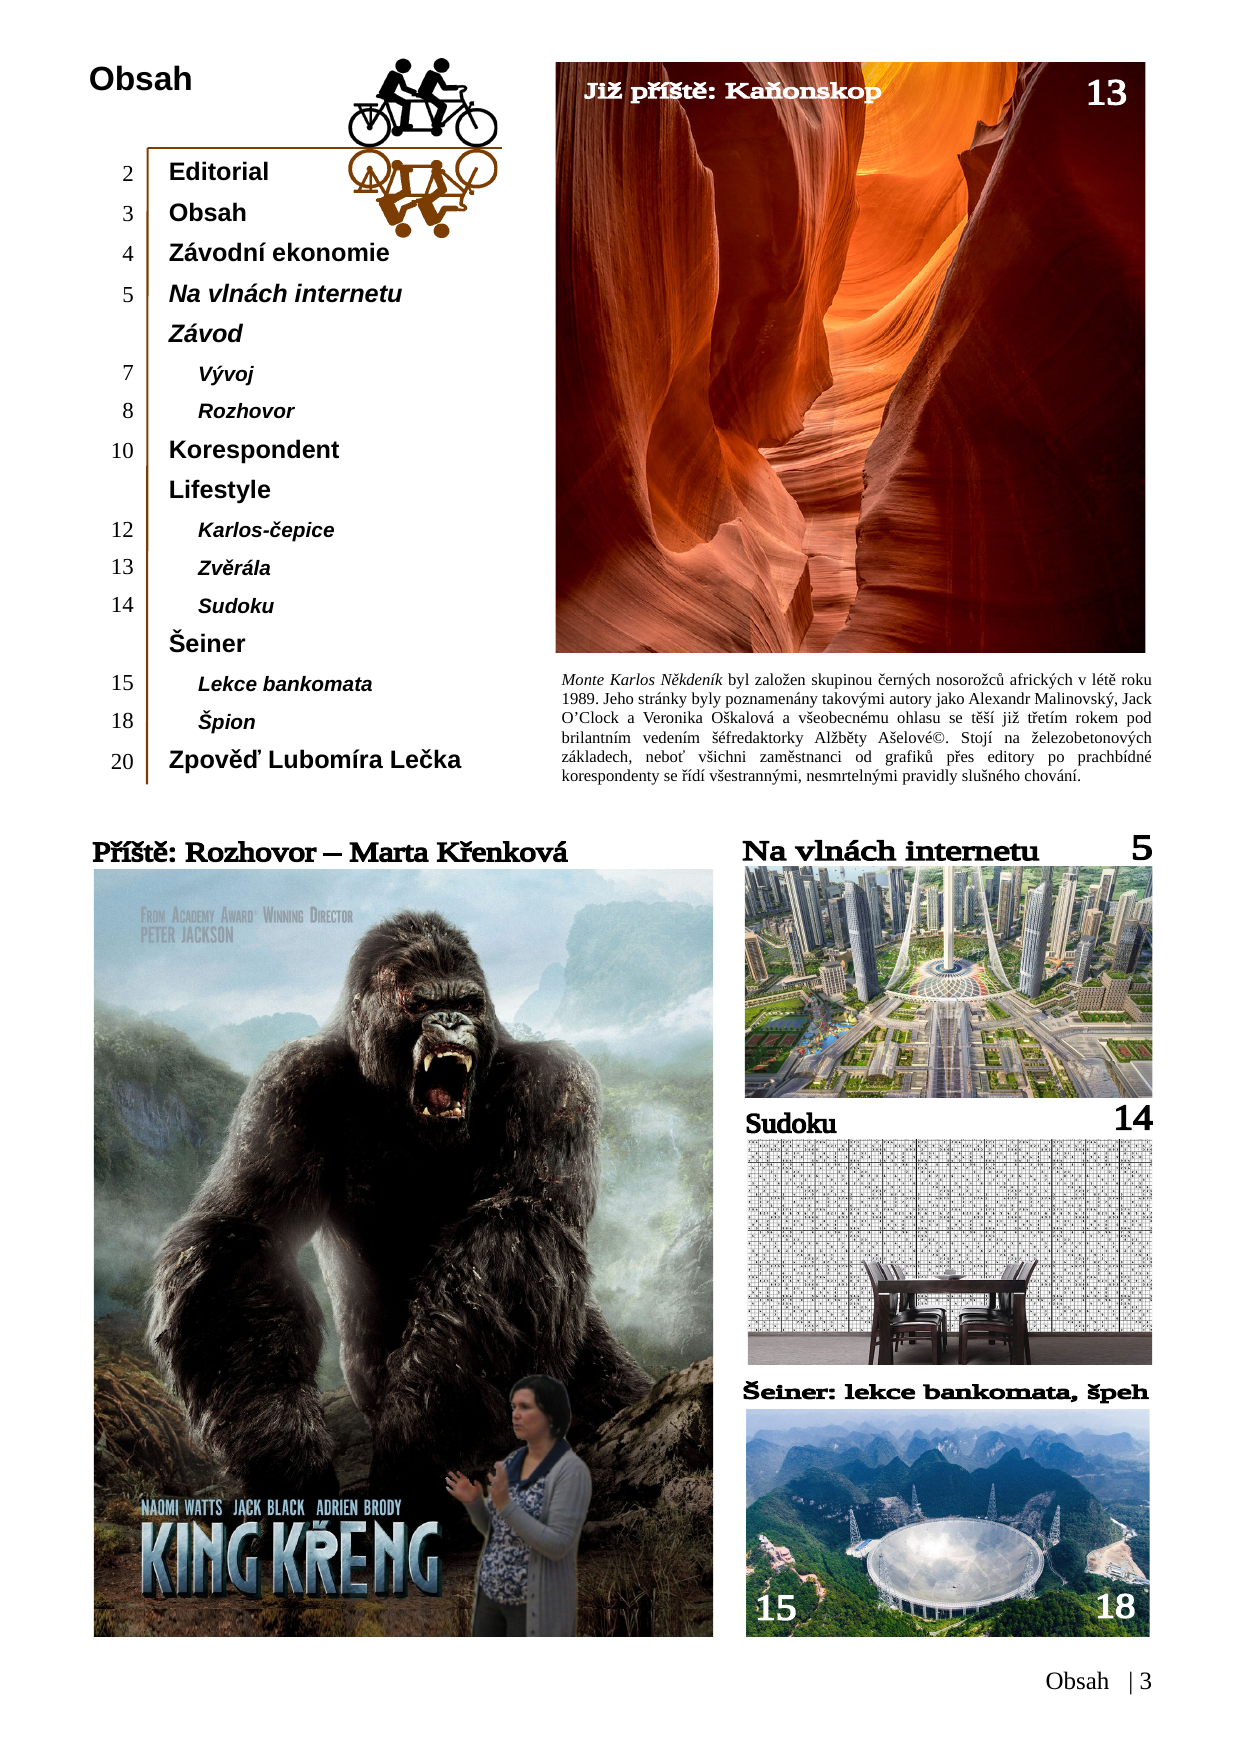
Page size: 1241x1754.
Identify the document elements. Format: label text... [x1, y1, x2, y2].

table_cell 15 [92, 664, 146, 702]
table_cell [92, 780, 151, 820]
table_cell Rozhovor [151, 391, 555, 429]
table_cell Vývoj [151, 354, 555, 391]
table_cell Obsah [151, 780, 1093, 820]
subtitle [498, 59, 1152, 98]
picture [555, 62, 1146, 653]
table_cell 4 [92, 232, 146, 273]
table_cell Sudoku [151, 586, 555, 623]
table_header 2 [92, 151, 146, 192]
table_cell [498, 192, 555, 232]
table_cell Korespondent [151, 429, 555, 469]
table_cell 8 [92, 391, 146, 429]
table_cell Zpověď Lubomíra Lečka [151, 739, 1093, 780]
table_header Editorial [151, 151, 348, 192]
table_cell Špion [151, 702, 1093, 739]
table_cell [92, 313, 146, 353]
table_cell Závod [151, 313, 555, 353]
table_cell Na vlnách internetu [151, 273, 555, 313]
table_header [498, 151, 555, 192]
table_cell 18 [92, 702, 146, 739]
table_cell 5 [92, 273, 146, 313]
table_cell Závodní ekonomie [151, 232, 555, 273]
table_cell Lekce bankomata [151, 664, 1093, 702]
picture [744, 866, 1153, 1093]
picture [747, 1139, 1153, 1365]
table_cell [92, 623, 146, 664]
table_cell Obsah [151, 192, 348, 232]
table_cell [92, 470, 146, 510]
picture [93, 869, 714, 1637]
table_cell 20 [92, 739, 145, 780]
picture [746, 1409, 1150, 1637]
table_cell Lifestyle [151, 470, 555, 510]
table_cell Šeiner [151, 623, 1093, 664]
subtitle Obsah [88, 59, 348, 98]
table_cell 13 [92, 548, 146, 586]
table_cell 14 [92, 586, 146, 623]
table_cell Karlos-čepice [151, 510, 555, 548]
table_cell Zvěrála [151, 548, 555, 586]
table_cell 7 [92, 354, 146, 391]
picture [348, 58, 498, 238]
table_cell 12 [92, 510, 146, 548]
table_cell 3 [92, 192, 146, 232]
table_cell 10 [92, 429, 146, 469]
